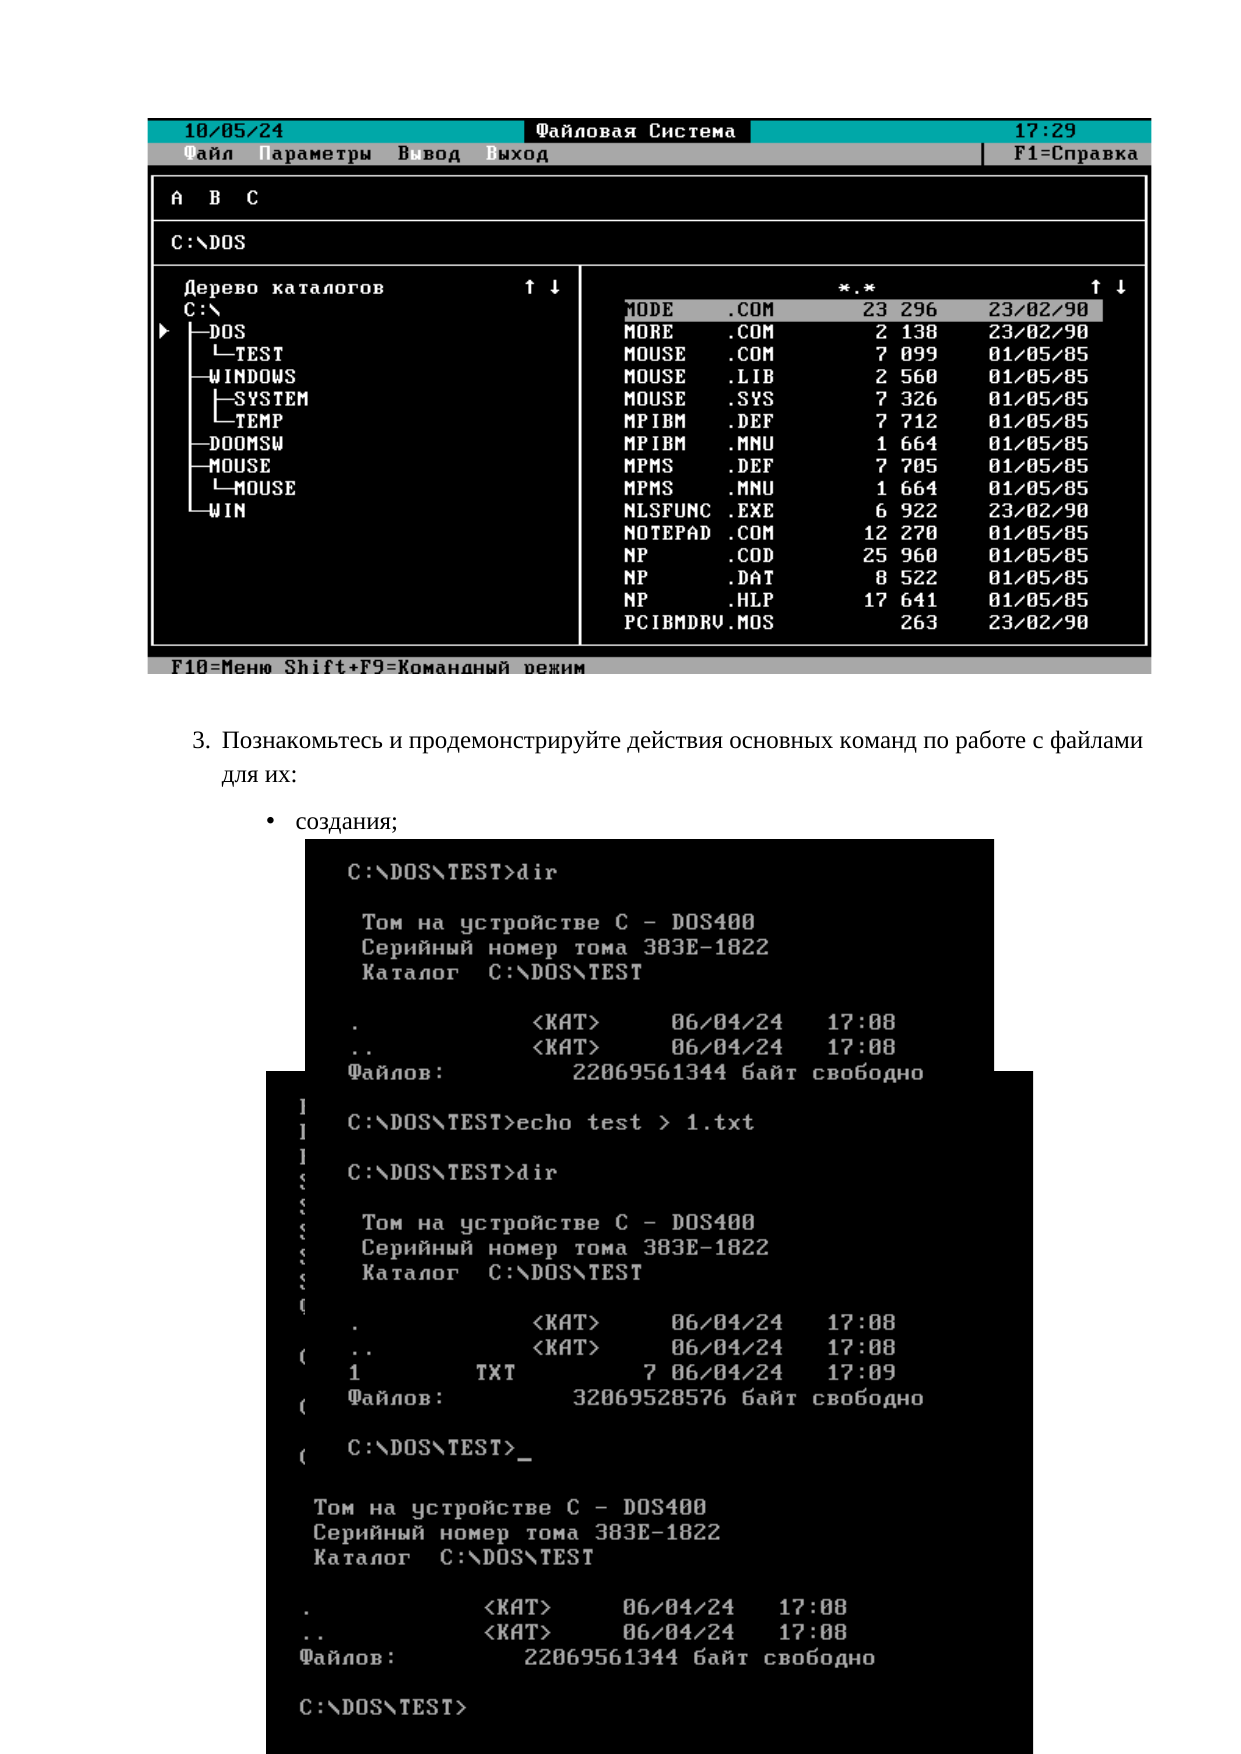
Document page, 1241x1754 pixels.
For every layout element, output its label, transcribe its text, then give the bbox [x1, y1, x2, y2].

list создания; [266, 806, 1152, 835]
picture [266, 839, 1034, 1754]
picture [147, 118, 1152, 674]
list Познакомьтесь и продемонстрируйте действия основных команд по работе с файлами для их: [192, 726, 1152, 787]
